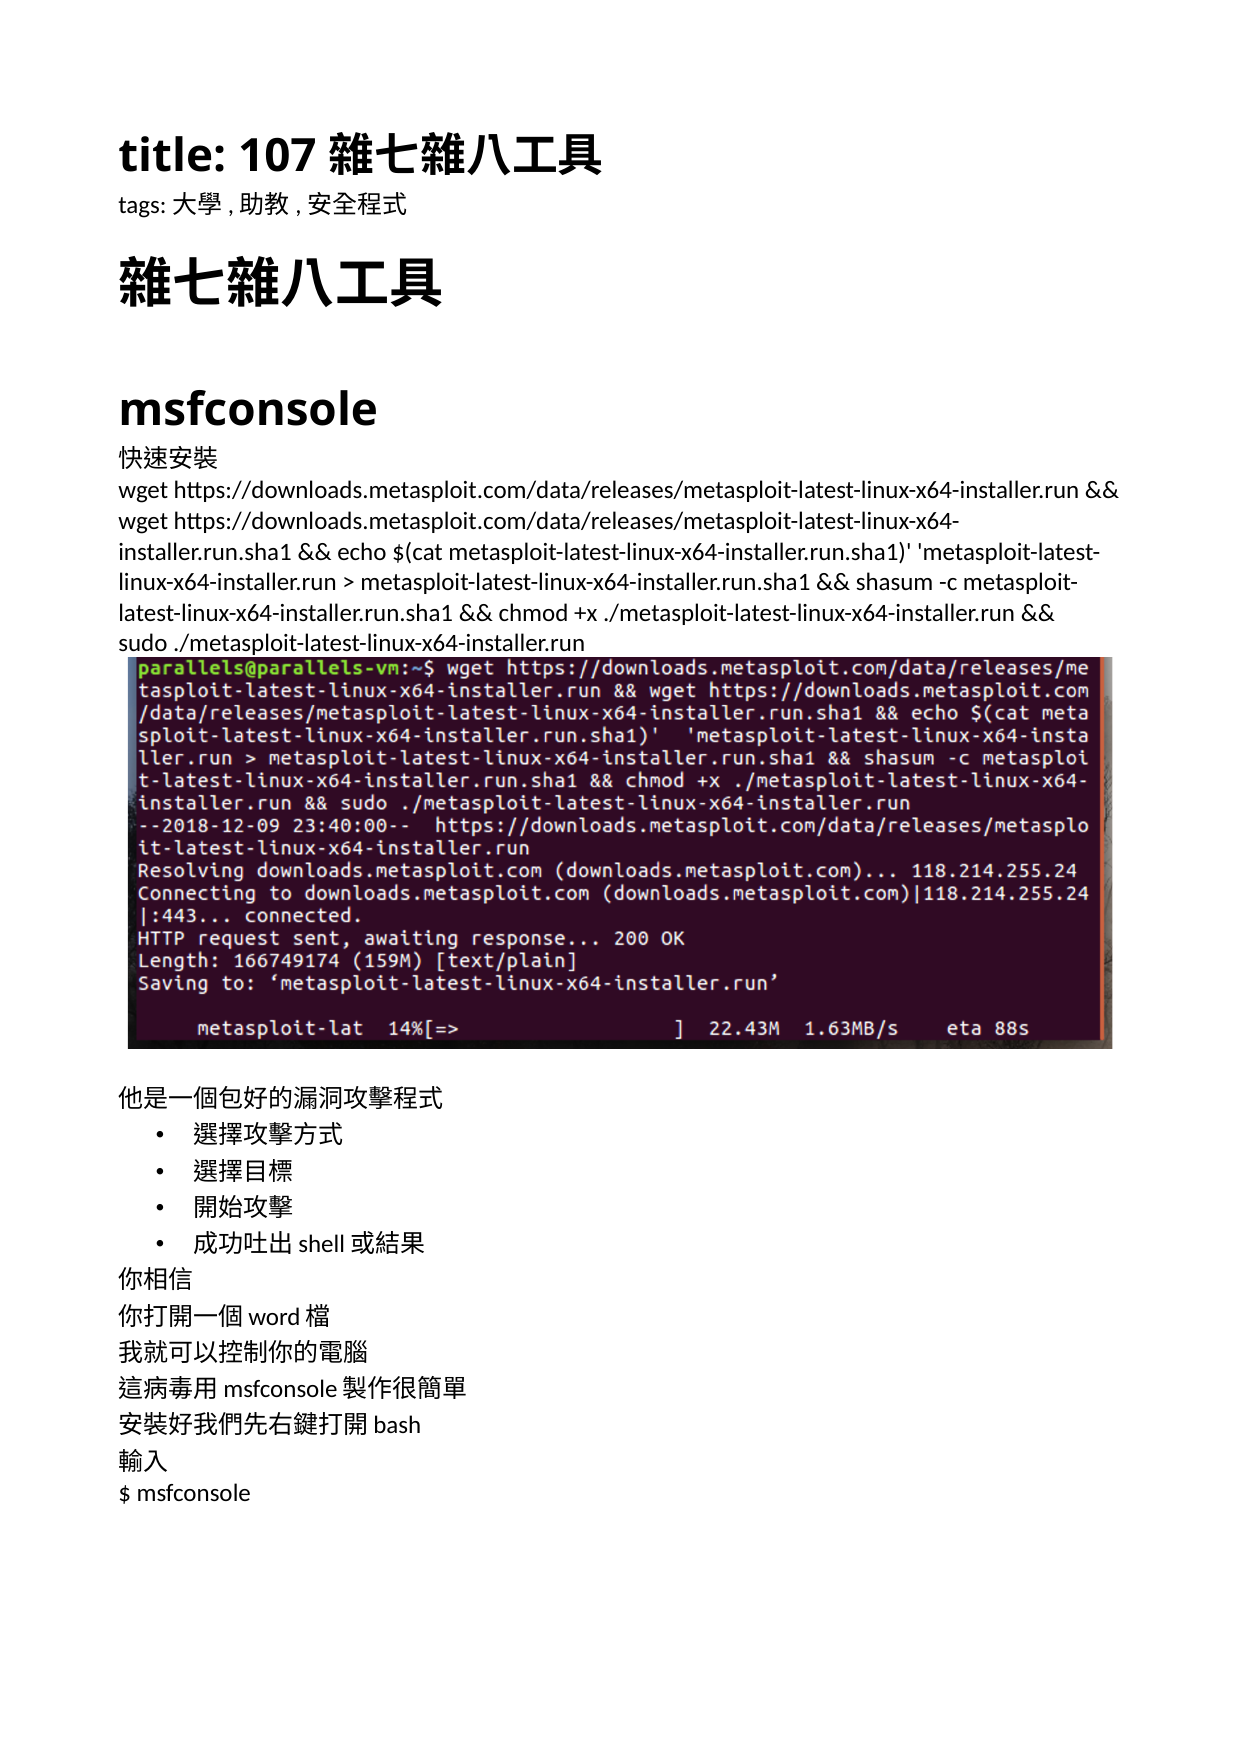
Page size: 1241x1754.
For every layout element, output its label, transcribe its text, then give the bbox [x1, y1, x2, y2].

text 你打開一個word檔 [118, 1296, 1122, 1332]
subtitle msfconsole [118, 376, 1122, 438]
list 開始攻擊 [156, 1187, 1122, 1224]
text tags: 大學 , 助教 , 安全程式 [118, 185, 1122, 221]
text 安裝好我們先右鍵打開bash [118, 1405, 1122, 1441]
text 這病毒用msfconsole製作很簡單 [118, 1369, 1122, 1405]
list 成功吐出shell或結果 [156, 1224, 1122, 1260]
list 選擇攻擊方式 [156, 1115, 1122, 1151]
subtitle title: 107 雜七雜八工具 [118, 118, 1122, 185]
subtitle 雜七雜八工具 [118, 240, 1122, 318]
picture [127, 657, 1113, 1049]
text $ msfconsole [118, 1477, 1122, 1508]
text 你相信 [118, 1260, 1122, 1296]
text wget https://downloads.metasploit.com/data/releases/metasploit-latest-linux-x64-installer.run && wget https://downloads.metasploit.com/data/releases/metasploit-latest-linux-x64-installer.run.sha1 && echo $(cat metasploit-latest-linux-x64-installer.run.sha1)' 'metasploit-latest-linux-x64-installer.run > metasploit-latest-linux-x64-installer.run.sha1 && shasum -c metasploit-latest-linux-x64-installer.run.sha1 && chmod +x ./metasploit-latest-linux-x64-installer.run && sudo ./metasploit-latest-linux-x64-installer.run [118, 475, 1122, 658]
text 快速安裝 [118, 438, 1122, 475]
text 他是一個包好的漏洞攻擊程式 [118, 1079, 1122, 1115]
text 我就可以控制你的電腦 [118, 1332, 1122, 1369]
list 選擇目標 [156, 1151, 1122, 1187]
text 輸入 [118, 1441, 1122, 1477]
